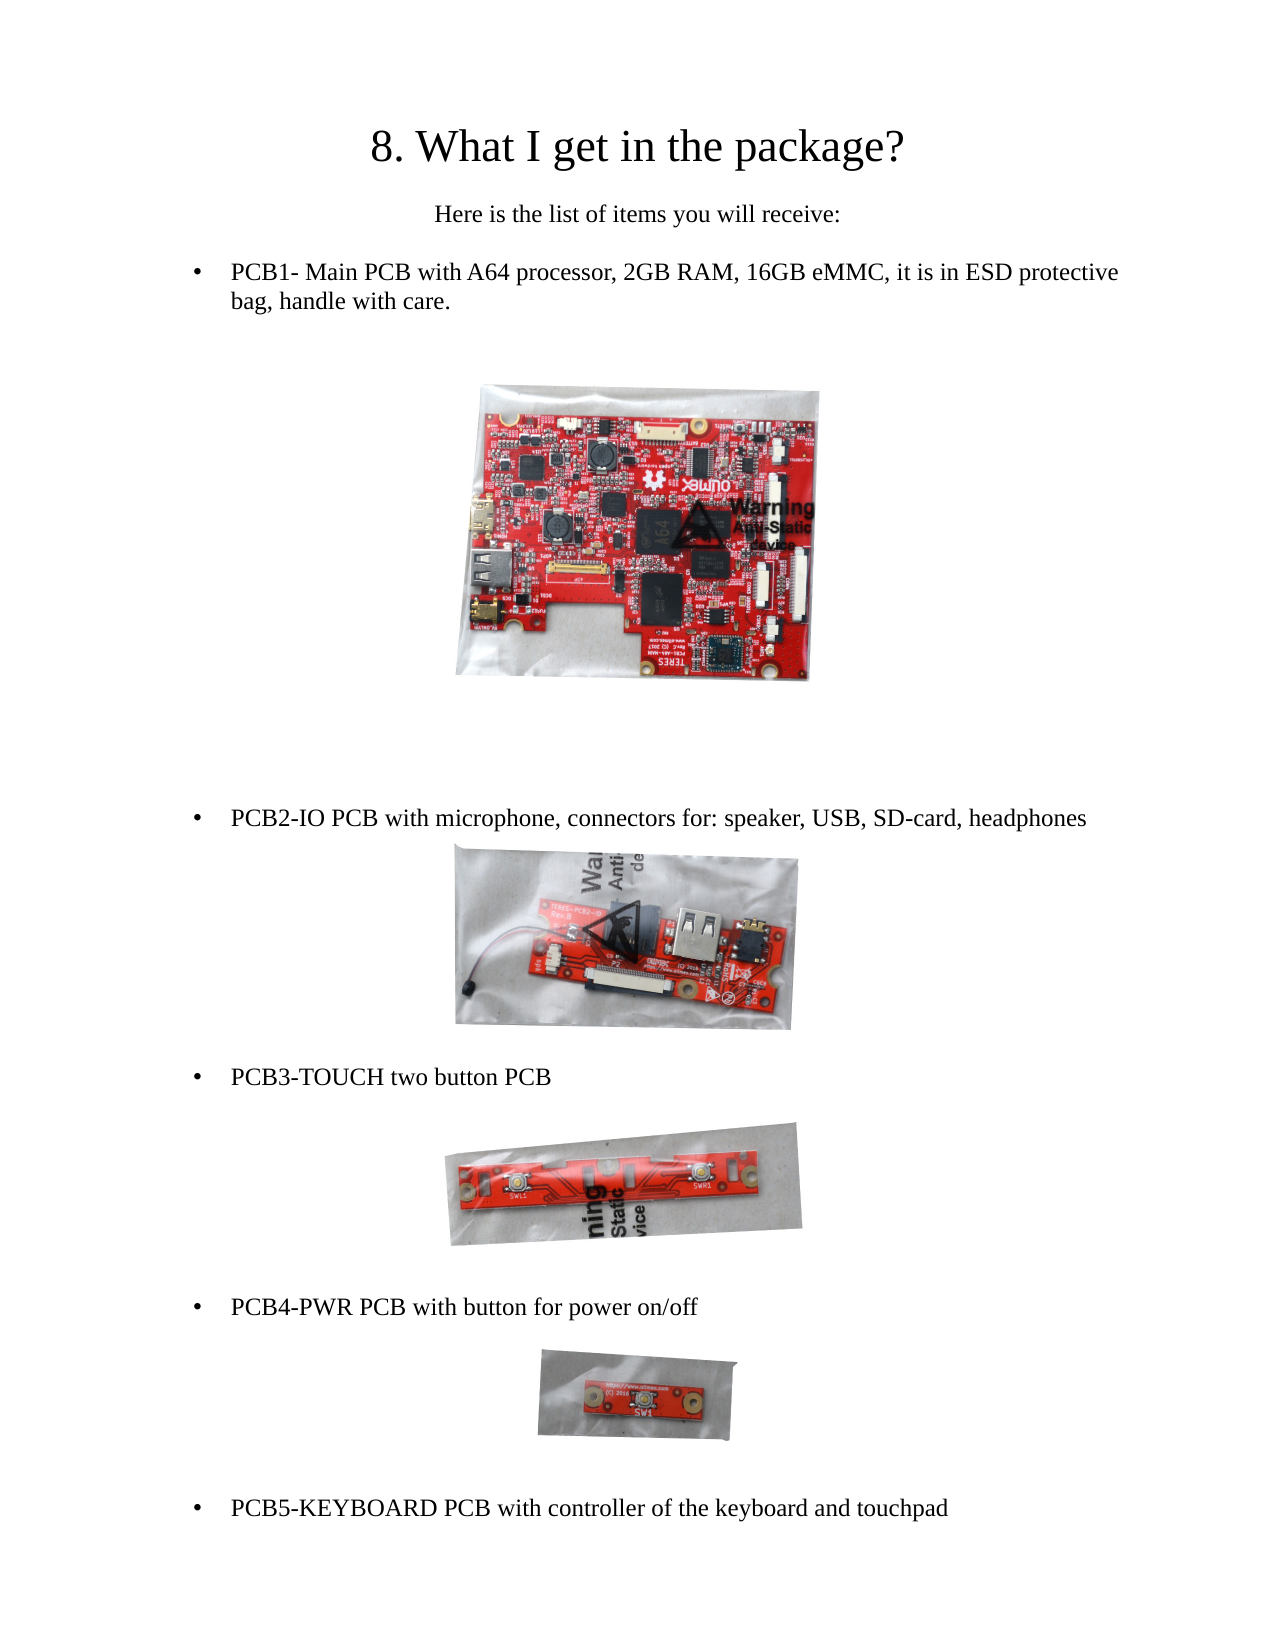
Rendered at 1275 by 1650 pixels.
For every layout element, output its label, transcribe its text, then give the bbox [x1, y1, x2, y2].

text Here is the list of items you will receive: [118, 199, 1157, 228]
list PCB2-IO PCB with microphone, connectors for: speaker, USB, SD-card, headphones [193, 803, 1157, 832]
picture [437, 332, 838, 733]
text 8. What I get in the package? [118, 118, 1157, 171]
picture [426, 843, 827, 1030]
picture [537, 1349, 738, 1441]
list PCB4-PWR PCB with button for power on/off [193, 1292, 1157, 1321]
list PCB5-KEYBOARD PCB with controller of the keyboard and touchpad [193, 1493, 1157, 1522]
picture [423, 1122, 824, 1246]
list PCB3-TOUCH two button PCB [193, 1062, 1157, 1091]
list PCB1- Main PCB with A64 processor, 2GB RAM, 16GB eMMC, it is in ESD protective bag, handle with care. [193, 257, 1157, 314]
